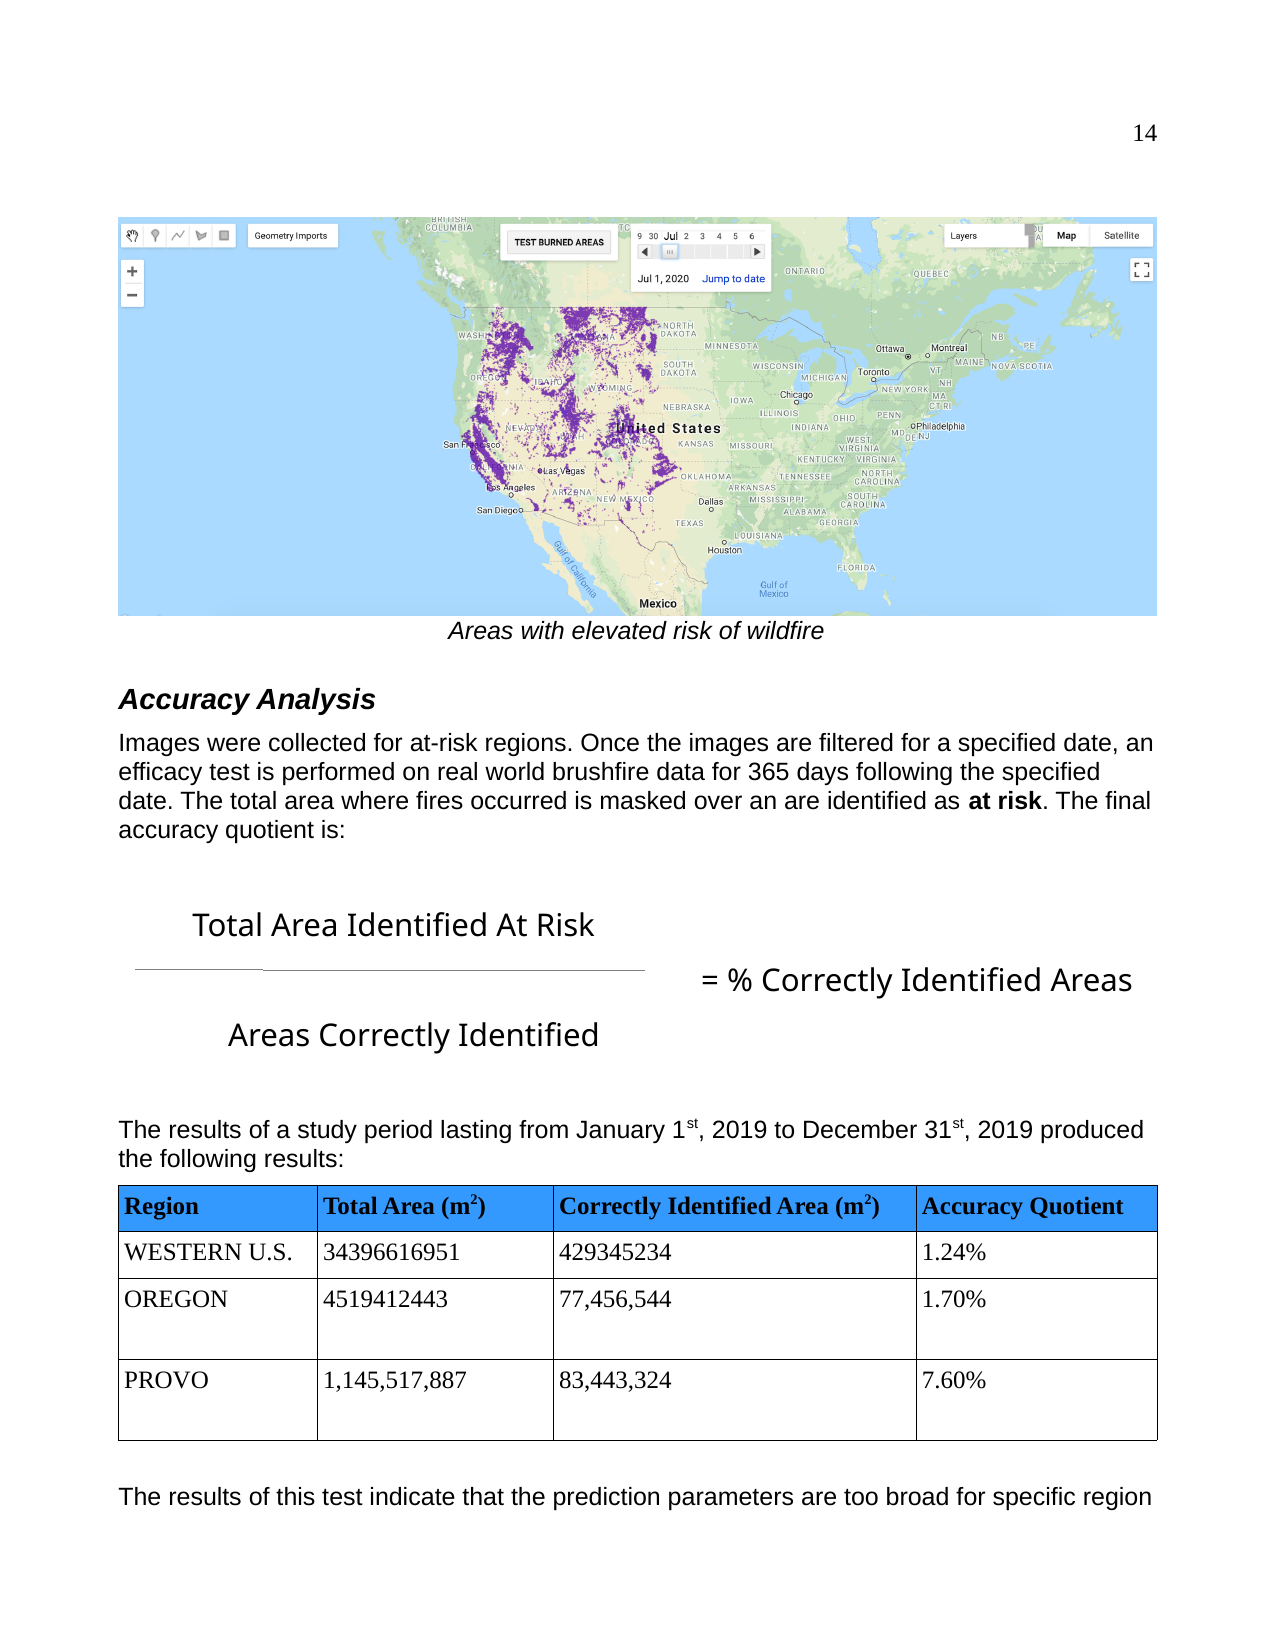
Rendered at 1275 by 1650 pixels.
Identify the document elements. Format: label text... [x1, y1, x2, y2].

table_header = % Correctly Identified Areas [677, 897, 1157, 1074]
table_header Region [119, 1186, 317, 1231]
table_header Total Area (m2) [318, 1186, 553, 1231]
table_cell WESTERN U.S. [119, 1232, 317, 1278]
table_cell 34396616951 [318, 1232, 553, 1278]
table_cell 83,443,324 [554, 1360, 916, 1440]
table_header Correctly Identified Area (m2) [554, 1186, 916, 1231]
text Images were collected for at-risk regions. Once the images are filtered for a specified date, an efficacy test is performed on real world brushfire data for 365 days following the specified date. The total area where fires occurred is masked over an are identified as at risk. The final accuracy quotient is: [118, 728, 1157, 843]
table_cell 1.24% [917, 1232, 1157, 1278]
text Areas with elevated risk of wildfire [118, 616, 1157, 645]
table_cell PROVO [119, 1360, 317, 1440]
table_cell OREGON [119, 1279, 317, 1359]
table_cell 77,456,544 [554, 1279, 916, 1359]
table_cell 429345234 [554, 1232, 916, 1278]
table_header Total Area Identified At Risk Areas Correctly Identified [118, 897, 677, 1074]
table_cell 7.60% [917, 1360, 1157, 1440]
picture [118, 217, 1157, 616]
subtitle Accuracy Analysis [118, 682, 1157, 716]
text The results of a study period lasting from January 1st, 2019 to December 31st, 2019 produced the following results: [118, 1115, 1157, 1173]
text The results of this test indicate that the prediction parameters are too broad for specific region [118, 1481, 1157, 1510]
table_header Accuracy Quotient [917, 1186, 1157, 1231]
table_cell 4519412443 [318, 1279, 553, 1359]
table_cell 1,145,517,887 [318, 1360, 553, 1440]
table_cell 1.70% [917, 1279, 1157, 1359]
